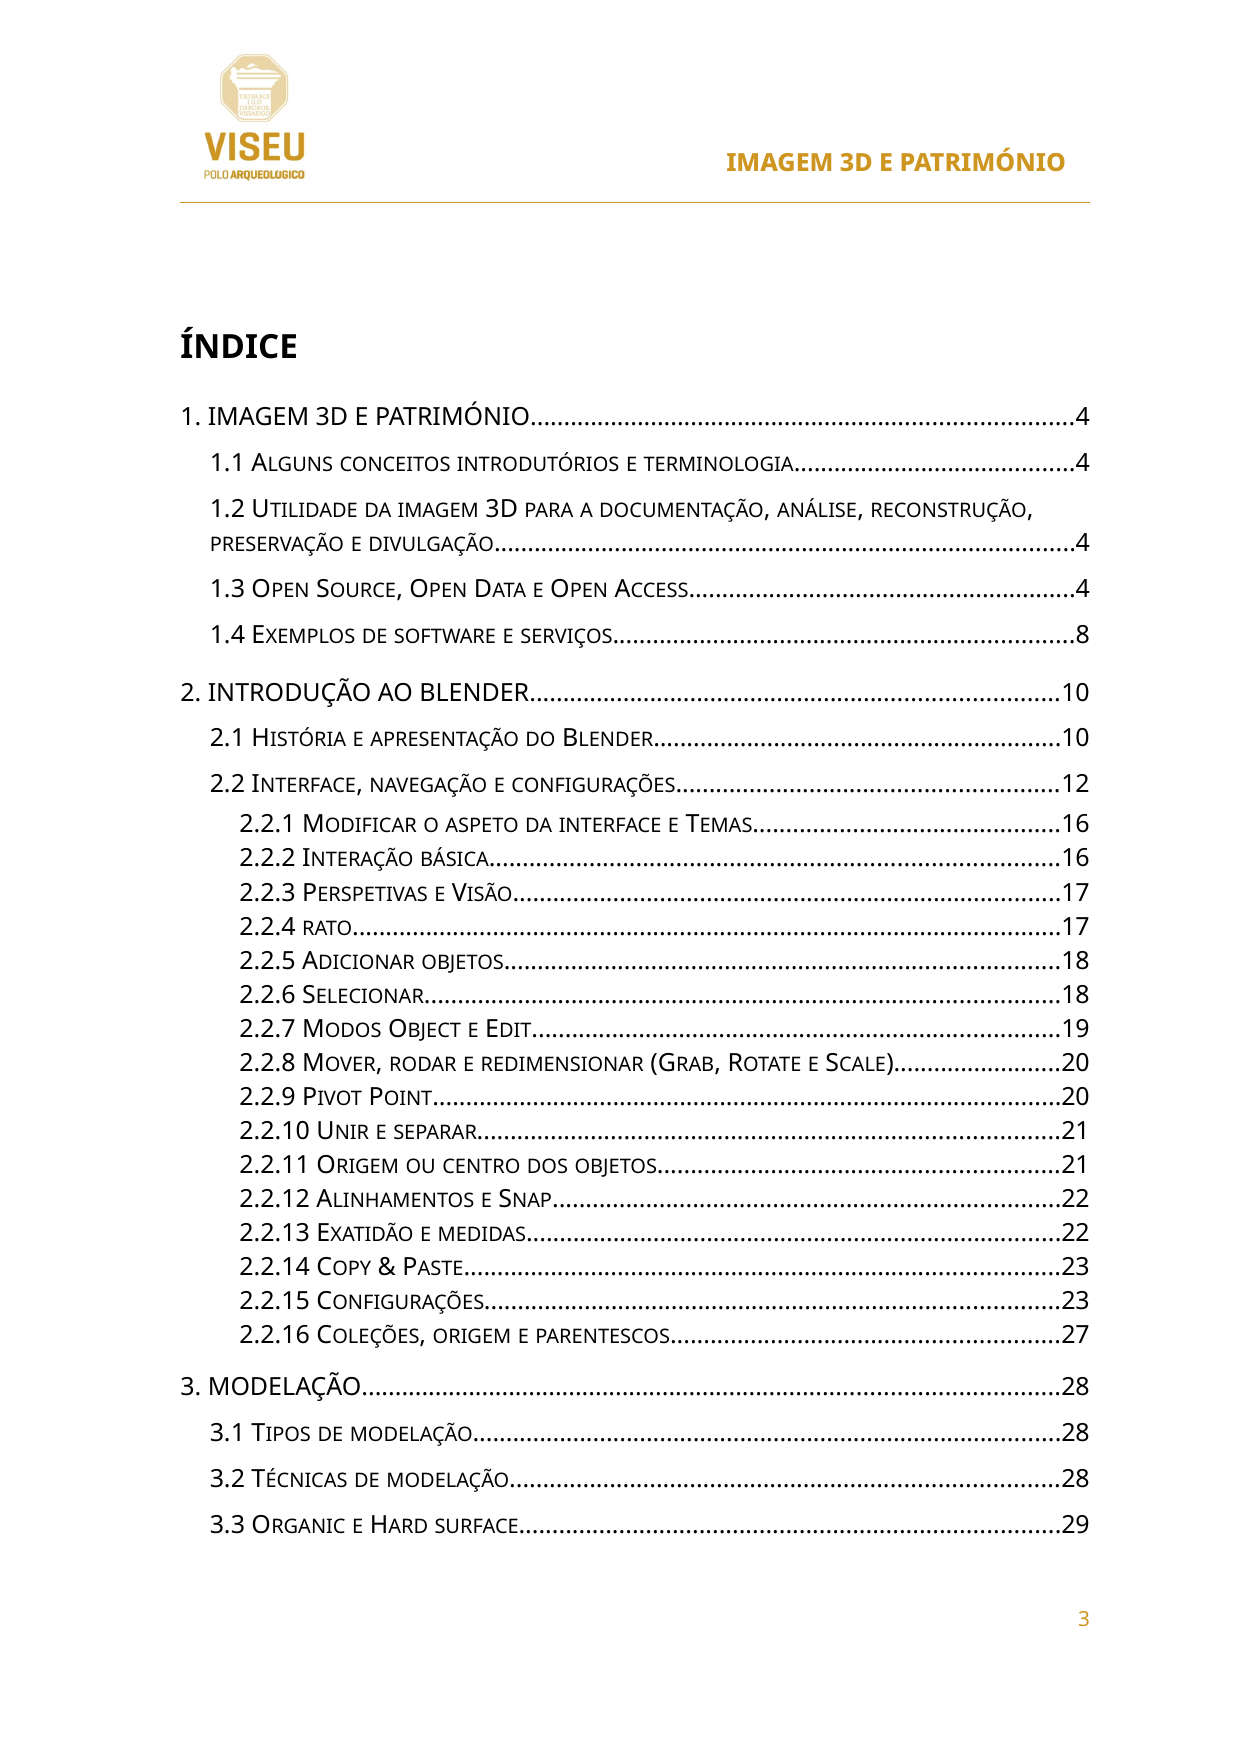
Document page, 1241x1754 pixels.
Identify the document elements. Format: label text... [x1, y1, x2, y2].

text 3.3 Organic e Hard surface 29 [209, 1507, 1090, 1541]
text 2.2 Interface, navegação e configurações. 12 [209, 766, 1090, 800]
text 1.1 Alguns conceitos introdutórios e terminologia. 4 [209, 444, 1090, 479]
text 2.2.16 Coleções, origem e parentescos 27 [239, 1317, 1090, 1351]
text 2.1 História e apresentação do Blender. 10 [209, 720, 1090, 754]
text 2.2.6 Selecionar 18 [239, 976, 1090, 1010]
text 2.2.9 Pivot Point 20 [239, 1078, 1090, 1113]
text 2.2.15 Configurações 23 [239, 1283, 1090, 1317]
text 2.2.3 Perspetivas e Visão 17 [239, 874, 1090, 908]
text 2. INTRODUÇÃO AO BLENDER 10 [180, 674, 1090, 708]
text 2.2.14 Copy & Paste 23 [239, 1249, 1090, 1283]
text 2.2.10 Unir e separar 21 [239, 1113, 1090, 1147]
text 2.2.7 Modos Object e Edit 19 [239, 1010, 1090, 1044]
subtitle Índice [180, 323, 1090, 368]
text 3.2 Técnicas de modelação 28 [209, 1461, 1090, 1495]
text 3.1 Tipos de modelação 28 [209, 1415, 1090, 1449]
text 2.2.8 Mover, rodar e redimensionar (Grab, Rotate e Scale) 20 [239, 1044, 1090, 1078]
text 1.2 Utilidade da imagem 3D para a documentação, análise, reconstrução, preservação e divulgação. 4 [209, 491, 1090, 559]
text 3. MODELAÇÃO 28 [180, 1369, 1090, 1403]
text 2.2.12 Alinhamentos e Snap 22 [239, 1181, 1090, 1215]
text 2.2.13 Exatidão e medidas 22 [239, 1215, 1090, 1249]
text 2.2.4 rato 17 [239, 908, 1090, 942]
text 1.3 Open Source, Open Data e Open Access. 4 [209, 571, 1090, 604]
text 2.2.5 Adicionar objetos 18 [239, 942, 1090, 976]
text 1. IMAGEM 3D E PATRIMÓNIO 4 [180, 399, 1090, 433]
text 2.2.1 Modificar o aspeto da interface e Temas 16 [239, 806, 1090, 840]
text 1.4 Exemplos de software e serviços. 8 [209, 616, 1090, 651]
text 2.2.11 Origem ou centro dos objetos 21 [239, 1147, 1090, 1181]
text 2.2.2 Interação básica 16 [239, 840, 1090, 874]
